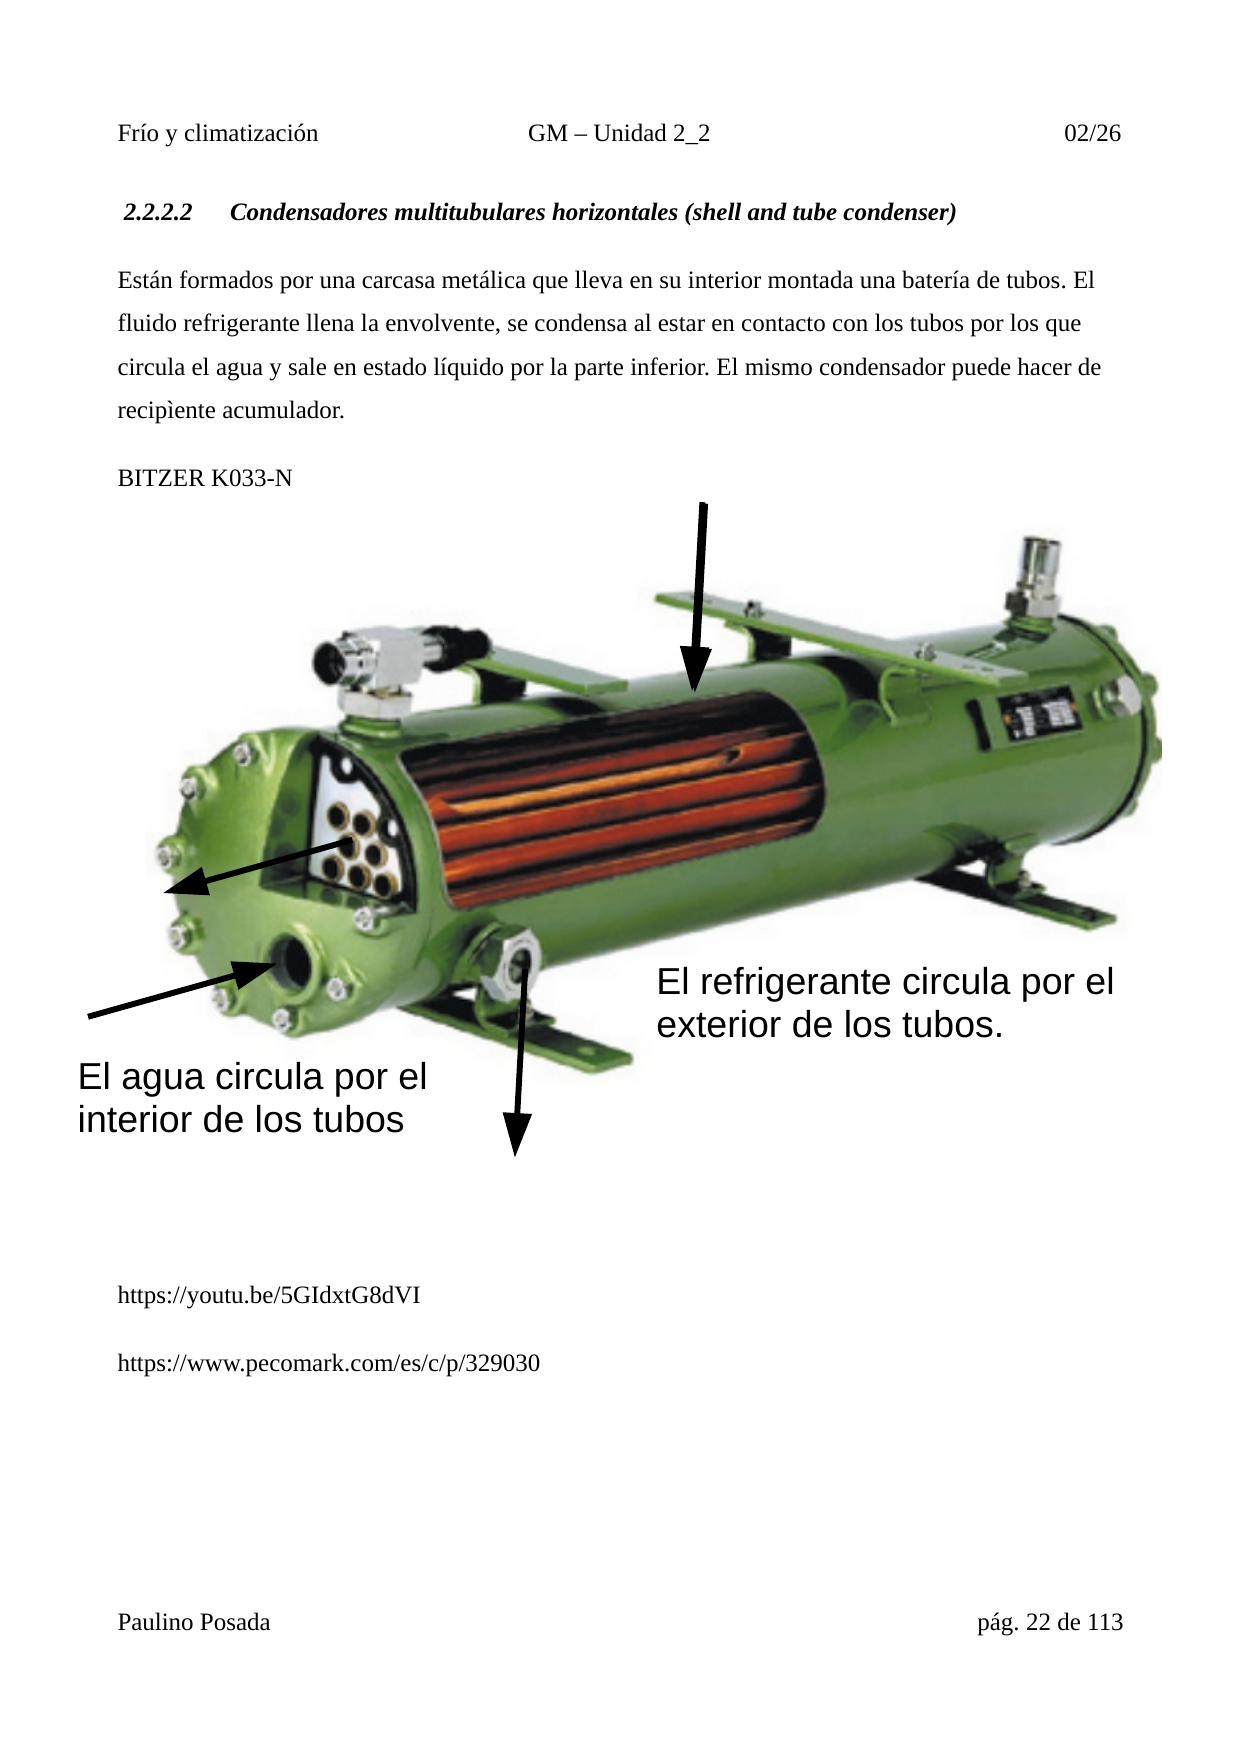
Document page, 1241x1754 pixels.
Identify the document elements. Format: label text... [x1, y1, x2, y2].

text BITZER K033-N [117, 463, 1123, 492]
picture [147, 1071, 157, 1087]
text https://www.pecomark.com/es/c/p/329030 [117, 1348, 1123, 1377]
text https://youtu.be/5GIdxtG8dVI [117, 1280, 1123, 1309]
subtitle Condensadores multitubulares horizontales (shell and tube condenser) [117, 197, 1123, 226]
picture [146, 505, 1162, 1097]
picture [146, 1086, 157, 1094]
picture [339, 1071, 349, 1087]
text Están formados por una carcasa metálica que lleva en su interior montada una batería de tubos. El fluido refrigerante llena la envolvente, se condensa al estar en contacto con los tubos por los que circula el agua y sale en estado líquido por la parte inferior. El mismo condensador puede hacer de recipìente acumulador. [117, 265, 1123, 423]
